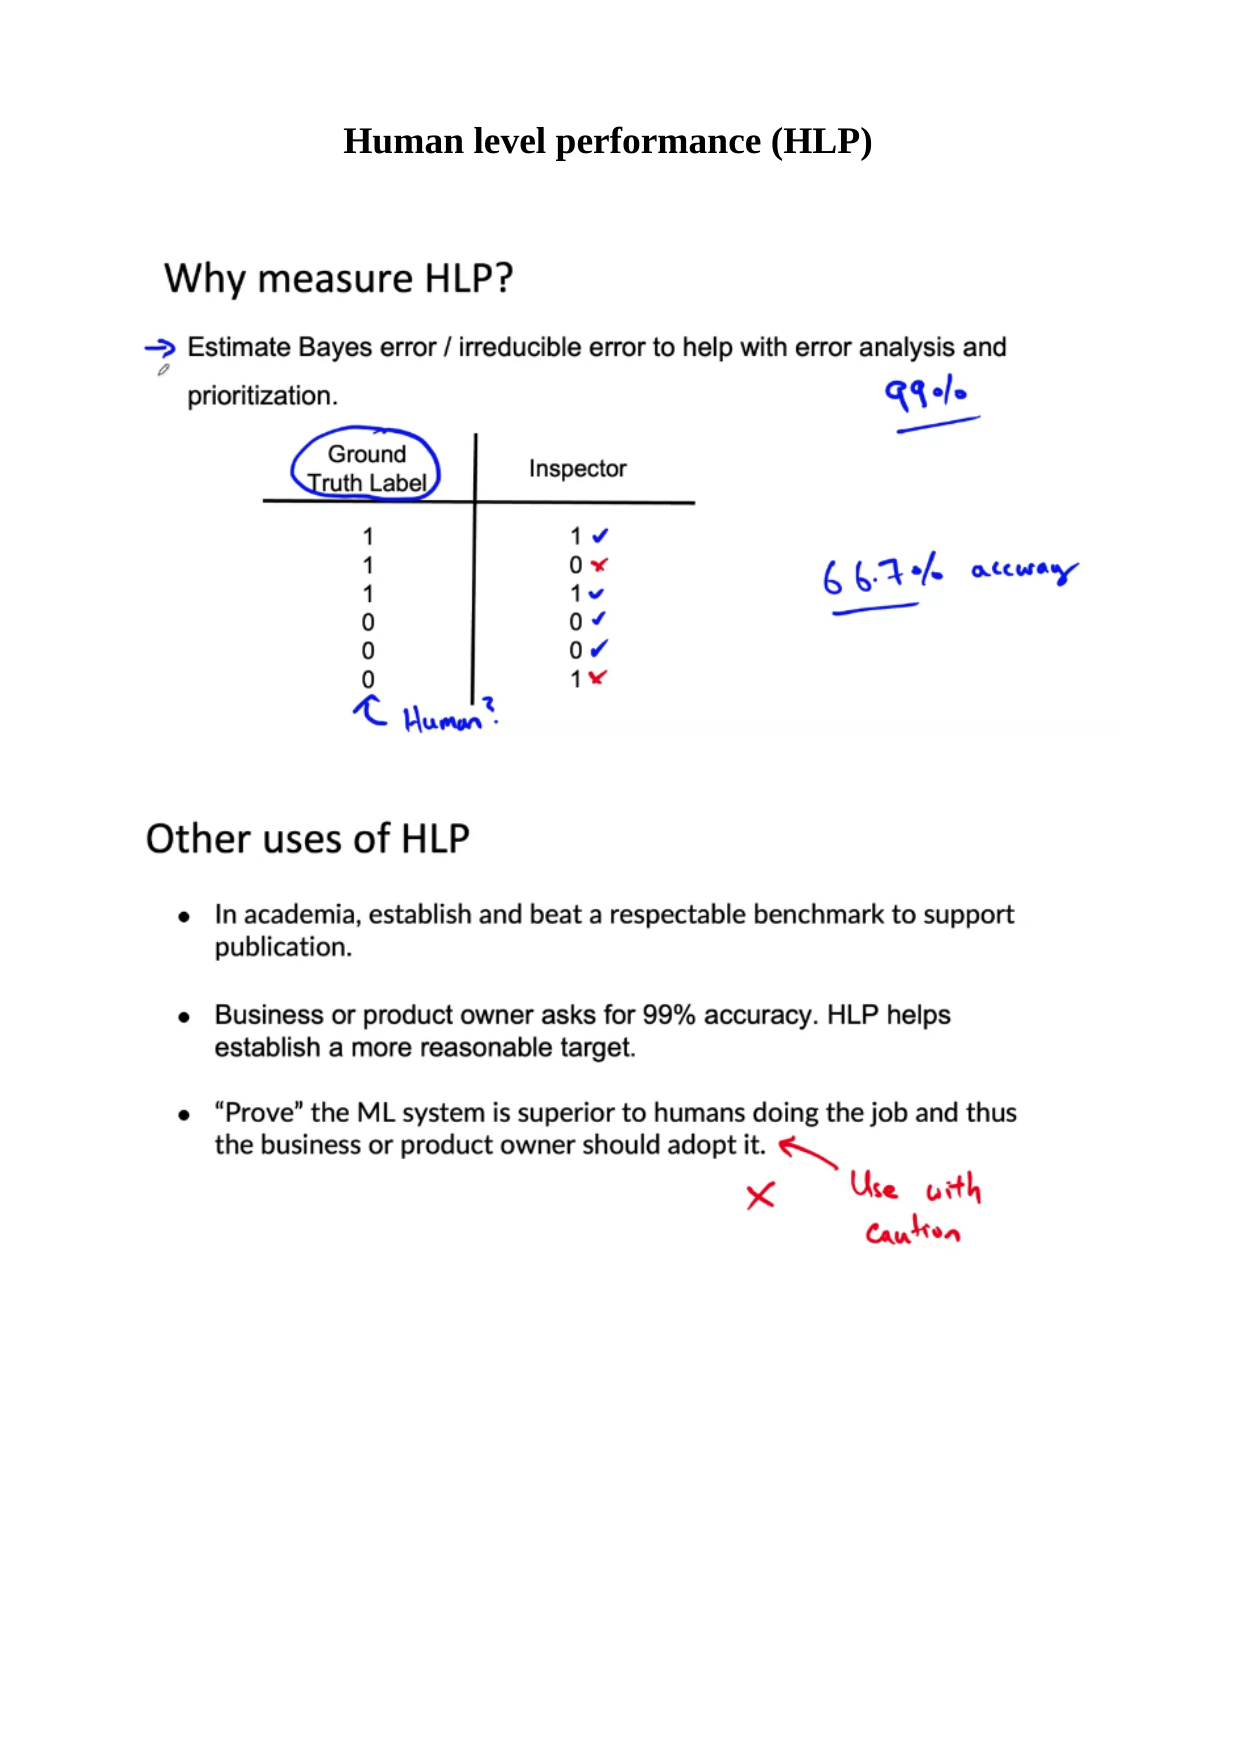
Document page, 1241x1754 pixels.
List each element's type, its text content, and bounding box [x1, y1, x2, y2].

picture [118, 806, 1123, 1258]
subtitle Human level performance (HLP) [118, 118, 1122, 161]
picture [118, 237, 1123, 736]
